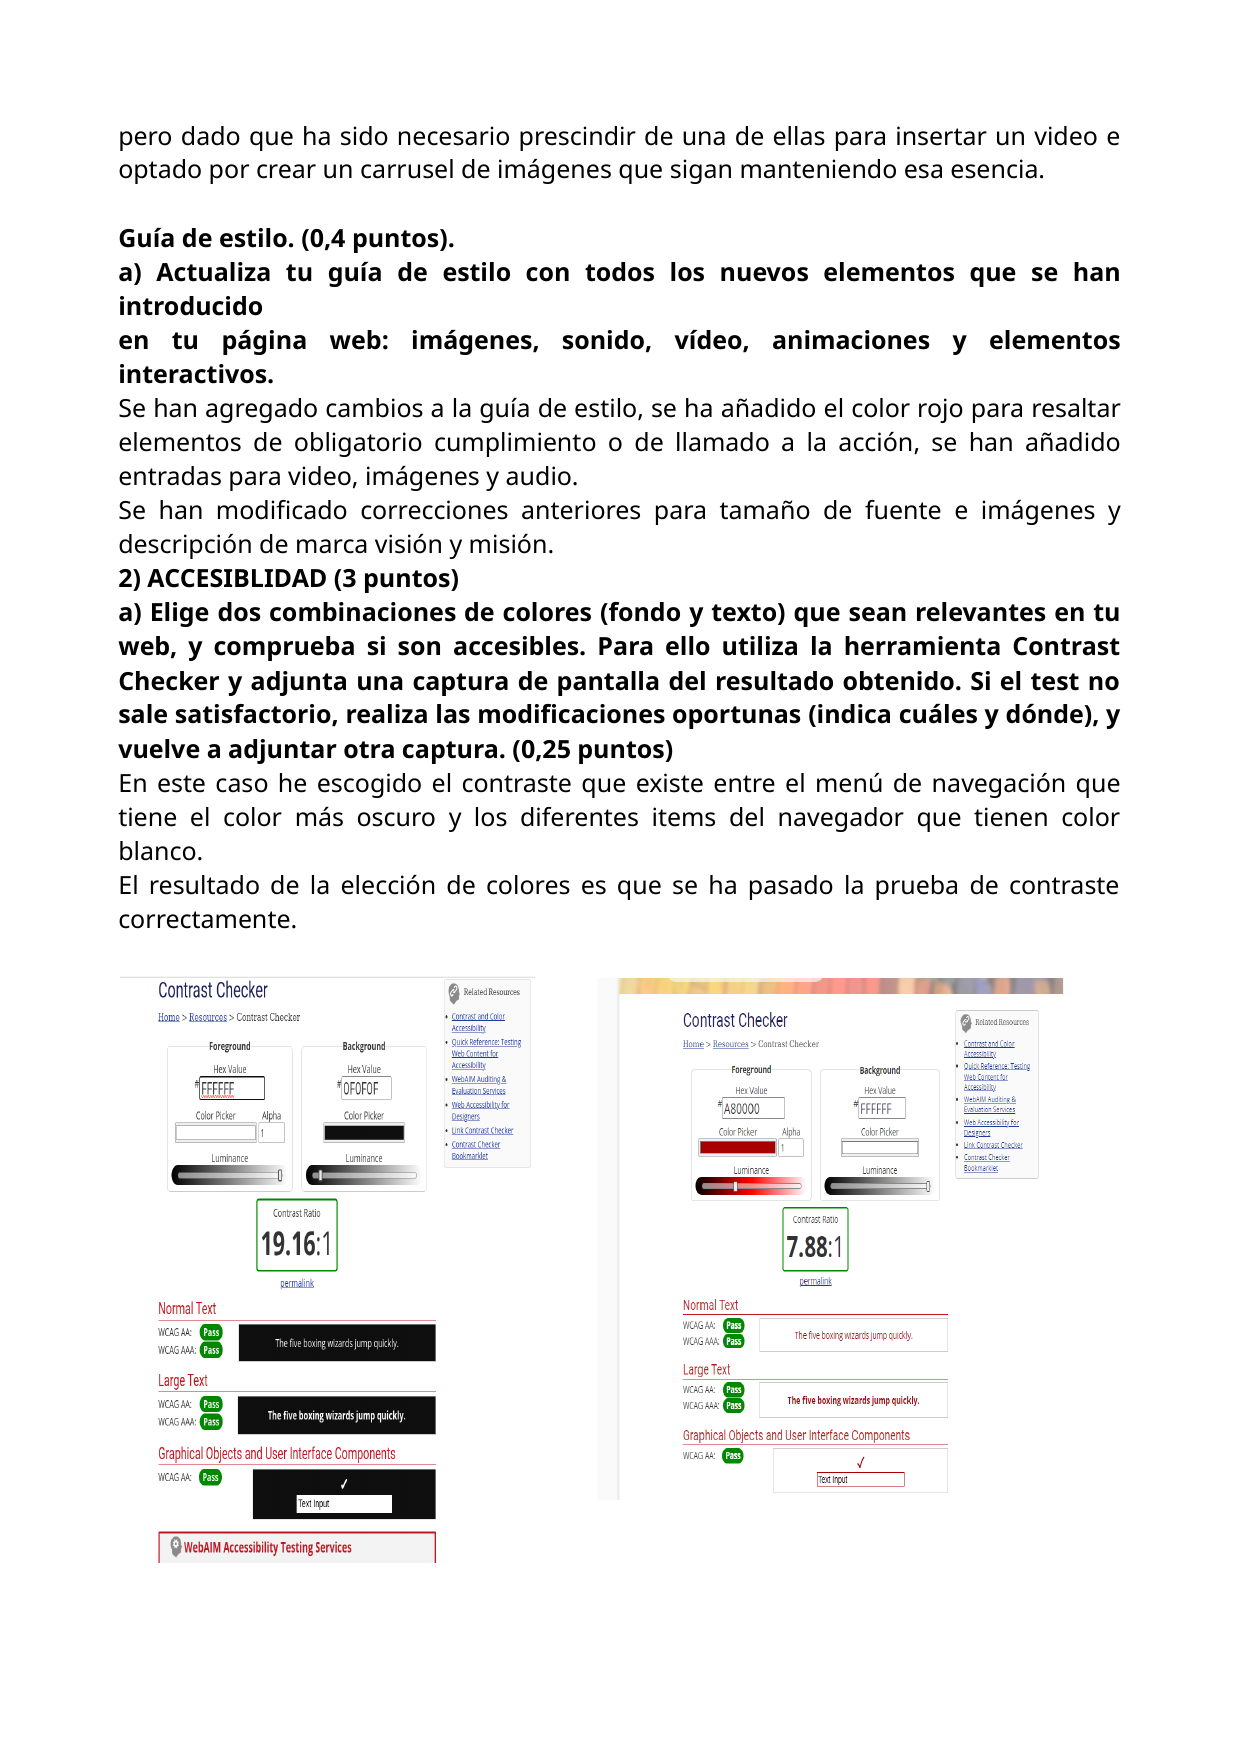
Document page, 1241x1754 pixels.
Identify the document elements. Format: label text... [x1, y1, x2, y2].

text a) Actualiza tu guía de estilo con todos los nuevos elementos que se han introducido [118, 254, 1122, 322]
text pero dado que ha sido necesario prescindir de una de ellas para insertar un video e optado por crear un carrusel de imágenes que sigan manteniendo esa esencia. [118, 118, 1122, 186]
text a) Elige dos combinaciones de colores (fondo y texto) que sean relevantes en tu web, y comprueba si son accesibles. Para ello utiliza la herramienta Contrast Checker y adjunta una captura de pantalla del resultado obtenido. Si el test no sale satisfactorio, realiza las modificaciones oportunas (indica cuáles y dónde), y vuelve a adjuntar otra captura. (0,25 puntos) [118, 595, 1122, 765]
text Guía de estilo. (0,4 puntos). [118, 220, 1122, 254]
text en tu página web: imágenes, sonido, vídeo, animaciones y elementos interactivos. [118, 322, 1122, 391]
picture [597, 978, 1064, 1500]
text Se han agregado cambios a la guía de estilo, se ha añadido el color rojo para resaltar elementos de obligatorio cumplimiento o de llamado a la acción, se han añadido entradas para video, imágenes y audio. [118, 391, 1122, 493]
text En este caso he escogido el contraste que existe entre el menú de navegación que tiene el color más oscuro y los diferentes items del navegador que tienen color blanco. [118, 765, 1122, 867]
text 2) ACCESIBLIDAD (3 puntos) [118, 561, 1122, 595]
picture [119, 976, 536, 1563]
text Se han modificado correcciones anteriores para tamaño de fuente e imágenes y descripción de marca visión y misión. [118, 493, 1122, 561]
text El resultado de la elección de colores es que se ha pasado la prueba de contraste correctamente. [118, 867, 1122, 936]
